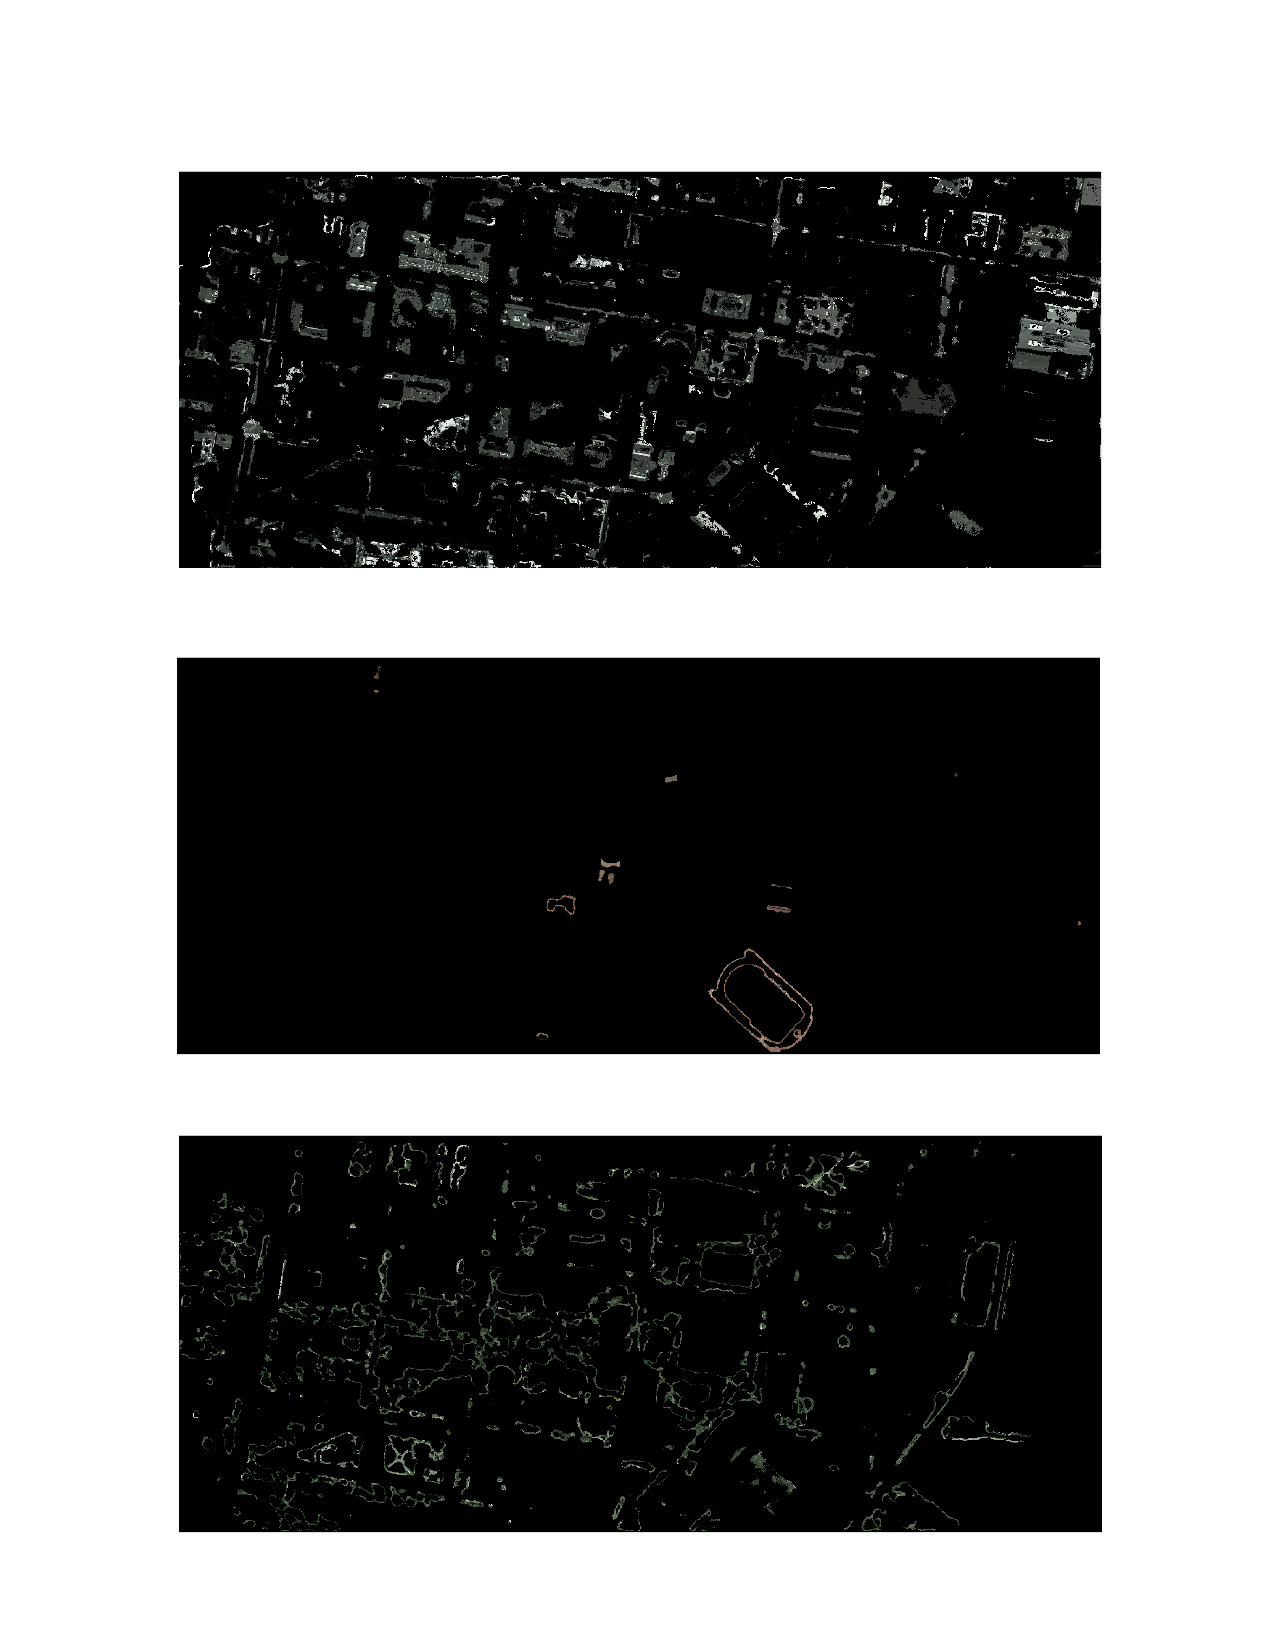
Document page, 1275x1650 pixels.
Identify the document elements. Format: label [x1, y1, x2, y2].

picture [177, 1133, 1103, 1534]
picture [173, 167, 1102, 568]
picture [175, 656, 1100, 1055]
